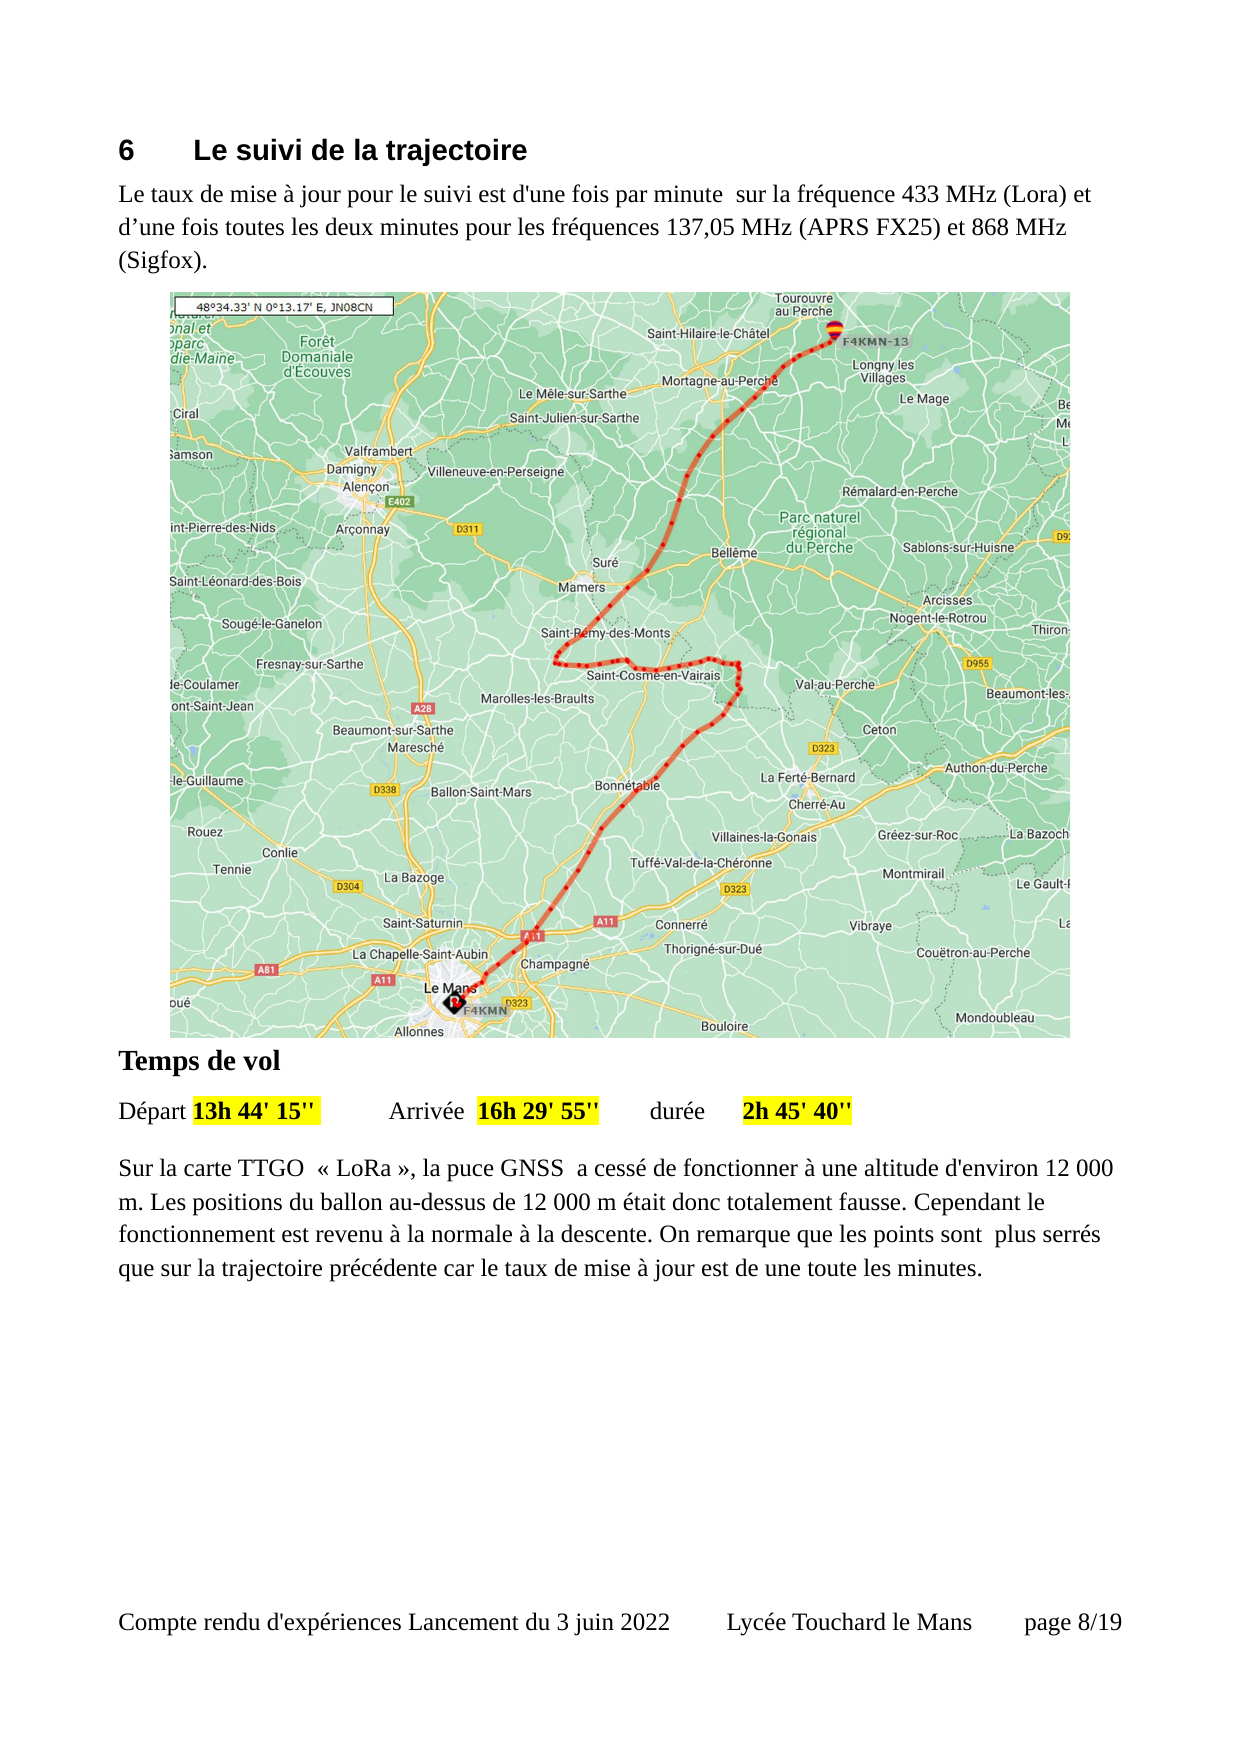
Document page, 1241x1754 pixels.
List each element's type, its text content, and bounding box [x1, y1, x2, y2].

text Départ 13h 44' 15'' Arrivée 16h 29' 55'' durée 2h 45' 40'' [118, 1096, 1122, 1125]
subtitle Le suivi de la trajectoire [118, 133, 1122, 166]
text Sur la carte TTGO « LoRa », la puce GNSS a cessé de fonctionner à une altitude d'environ 12 000 m. Les positions du ballon au-dessus de 12 000 m était donc totalement fausse. Cependant le fonctionnement est revenu à la normale à la descente. On remarque que les points sont plus serrés que sur la trajectoire précédente car le taux de mise à jour est de une toute les minutes. [118, 1153, 1122, 1281]
text Temps de vol [118, 1033, 1122, 1076]
picture [170, 292, 1071, 1038]
text Le taux de mise à jour pour le suivi est d'une fois par minute sur la fréquence 433 MHz (Lora) et d’une fois toutes les deux minutes pour les fréquences 137,05 MHz (APRS FX25) et 868 MHz (Sigfox). [118, 179, 1122, 274]
